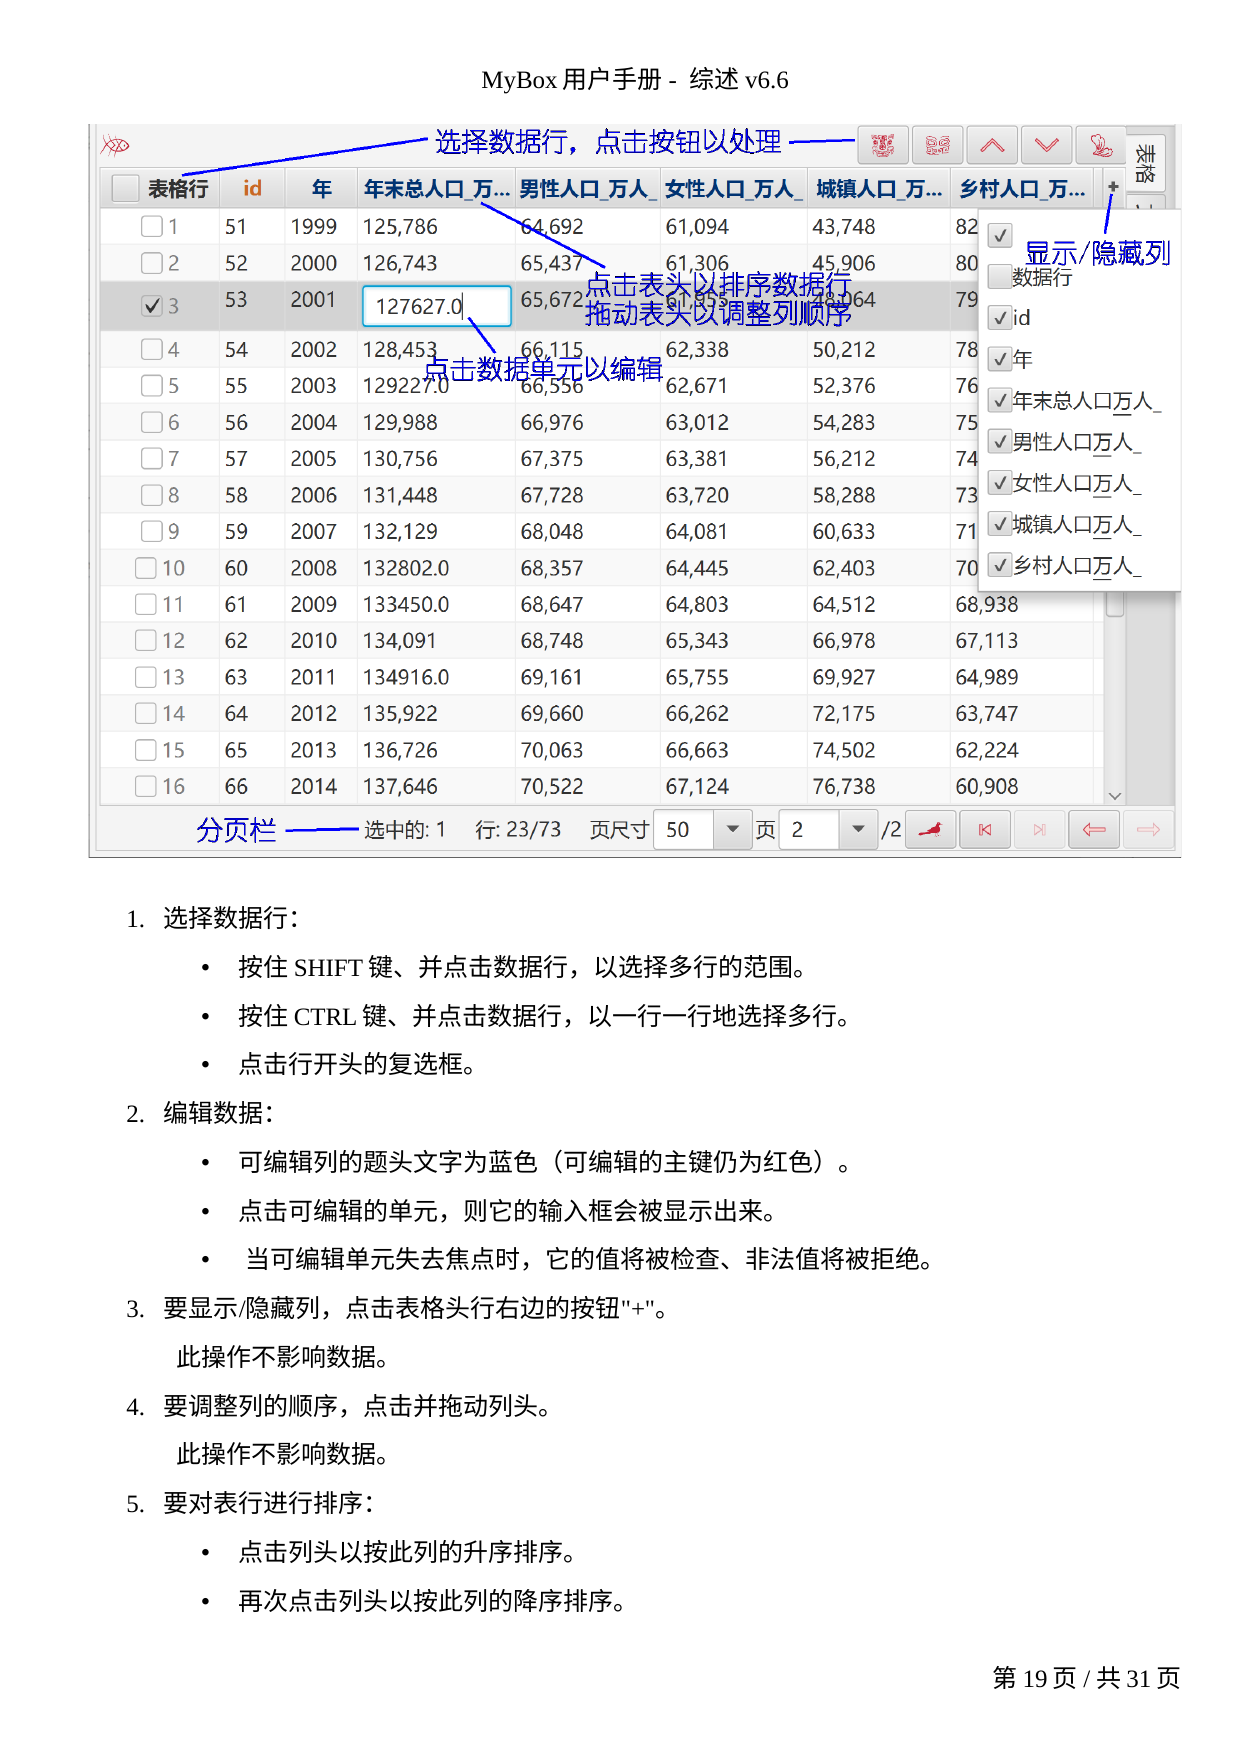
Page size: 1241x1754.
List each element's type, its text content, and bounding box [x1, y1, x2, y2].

list 可编辑列的题头文字为蓝色（可编辑的主键仍为红色）。 [201, 1142, 1181, 1179]
list 要显示/隐藏列，点击表格头行右边的按钮"+"。 [126, 1289, 1181, 1325]
list 点击列头以按此列的升序排序。 [201, 1532, 1181, 1569]
list 要对表行进行排序： [126, 1484, 1181, 1520]
list 点击行开头的复选框。 [201, 1045, 1181, 1081]
text 此操作不影响数据。 [88, 1337, 1181, 1374]
list 再次点击列头以按此列的降序排序。 [201, 1581, 1181, 1617]
text 此操作不影响数据。 [88, 1435, 1181, 1471]
list 按住CTRL键、并点击数据行，以一行一行地选择多行。 [201, 996, 1181, 1032]
list 选择数据行： [126, 899, 1181, 935]
list 当可编辑单元失去焦点时，它的值将被检查、非法值将被拒绝。 [201, 1240, 1181, 1276]
list 编辑数据： [126, 1094, 1181, 1130]
list 点击可编辑的单元，则它的输入框会被显示出来。 [201, 1191, 1181, 1227]
picture [88, 124, 1182, 858]
list 按住SHIFT键、并点击数据行，以选择多行的范围。 [201, 947, 1181, 984]
list 要调整列的顺序，点击并拖动列头。 [126, 1386, 1181, 1422]
